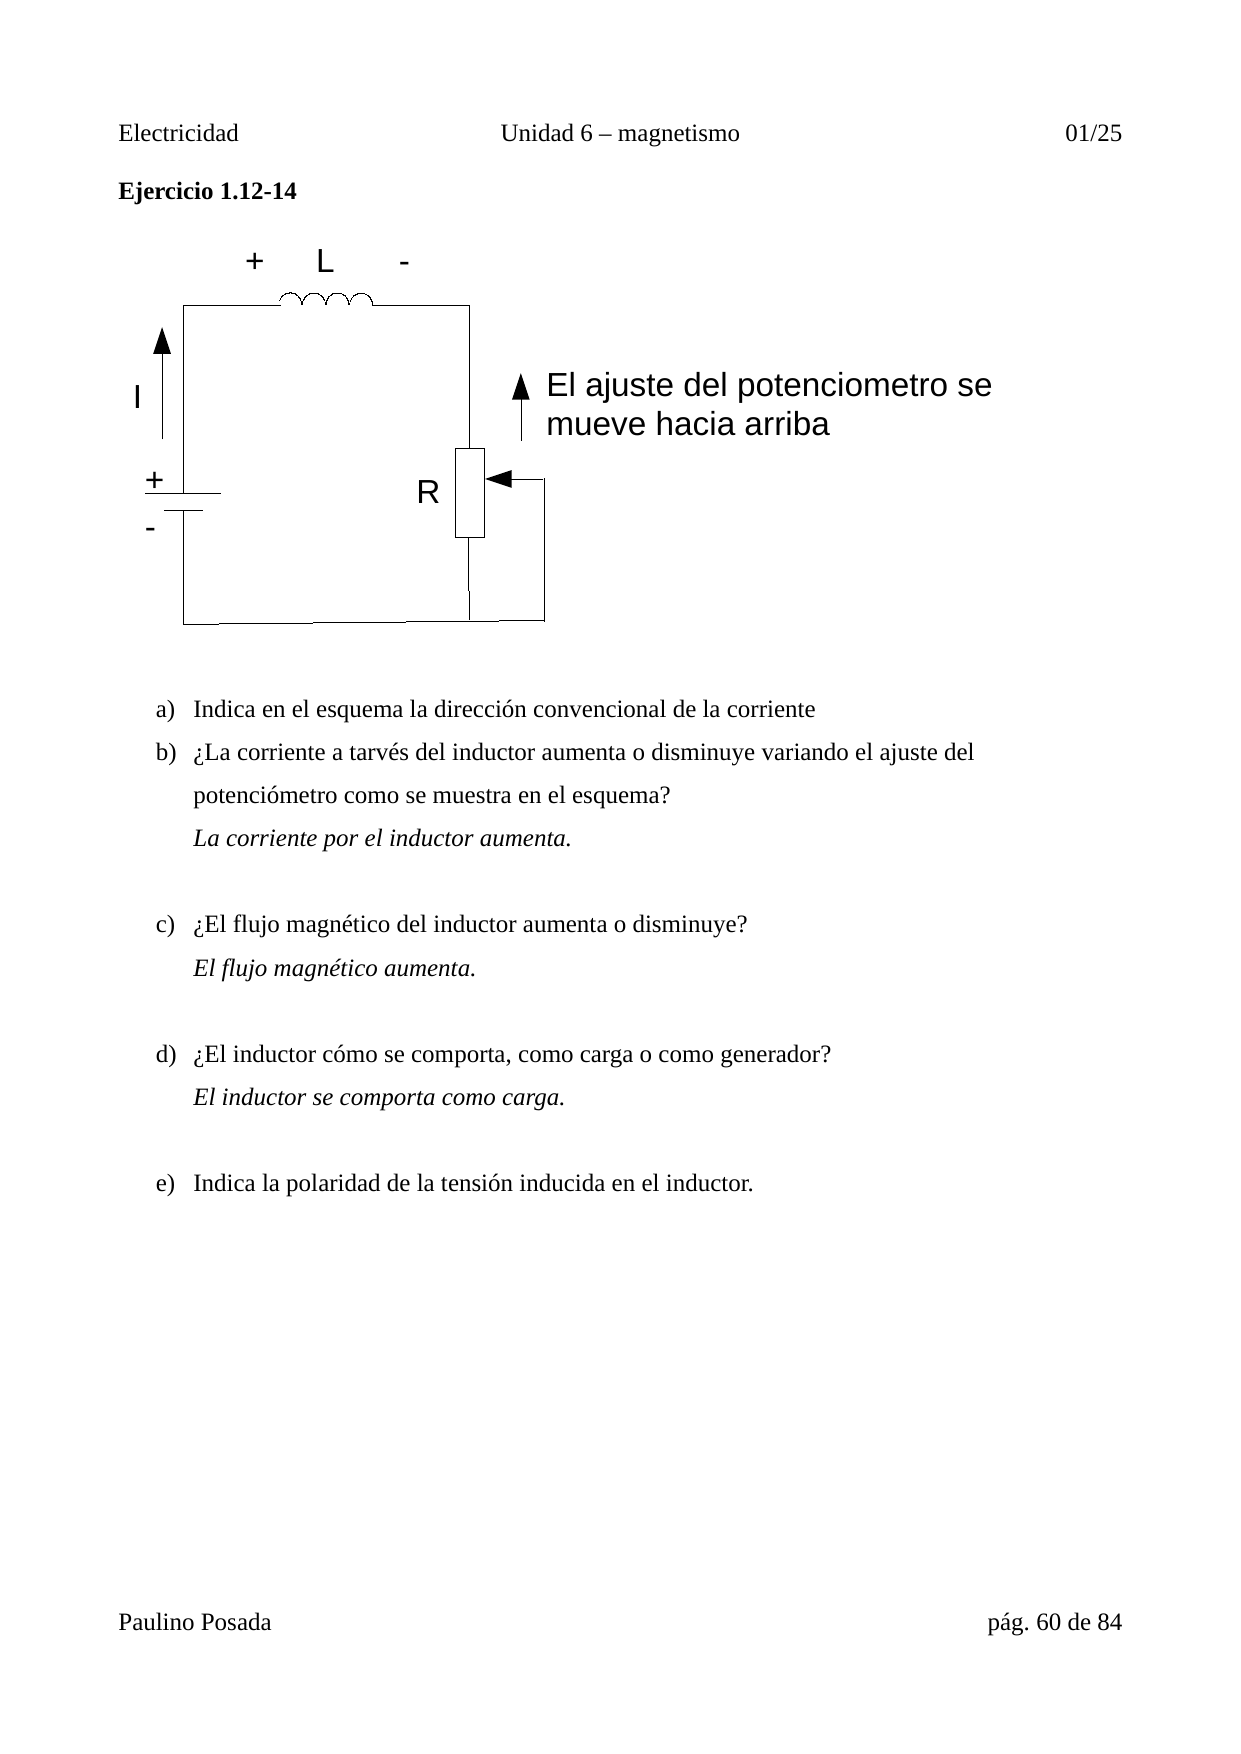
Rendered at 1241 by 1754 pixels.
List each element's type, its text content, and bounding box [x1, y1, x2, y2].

list ¿El inductor cómo se comporta, como carga o como generador? [156, 1039, 1122, 1068]
list El flujo magnético aumenta. [156, 953, 1122, 981]
list ¿El flujo magnético del inductor aumenta o disminuye? [156, 909, 1122, 938]
list El inductor se comporta como carga. [156, 1082, 1122, 1111]
list La corriente por el inductor aumenta. [156, 823, 1122, 852]
list Indica en el esquema la dirección convencional de la corriente [156, 694, 1122, 723]
list ¿La corriente a tarvés del inductor aumenta o disminuye variando el ajuste del potenciómetro como se muestra en el esquema? [156, 737, 1122, 809]
list Indica la polaridad de la tensión inducida en el inductor. [156, 1168, 1122, 1197]
text Ejercicio 1.12-14 [118, 176, 1122, 205]
